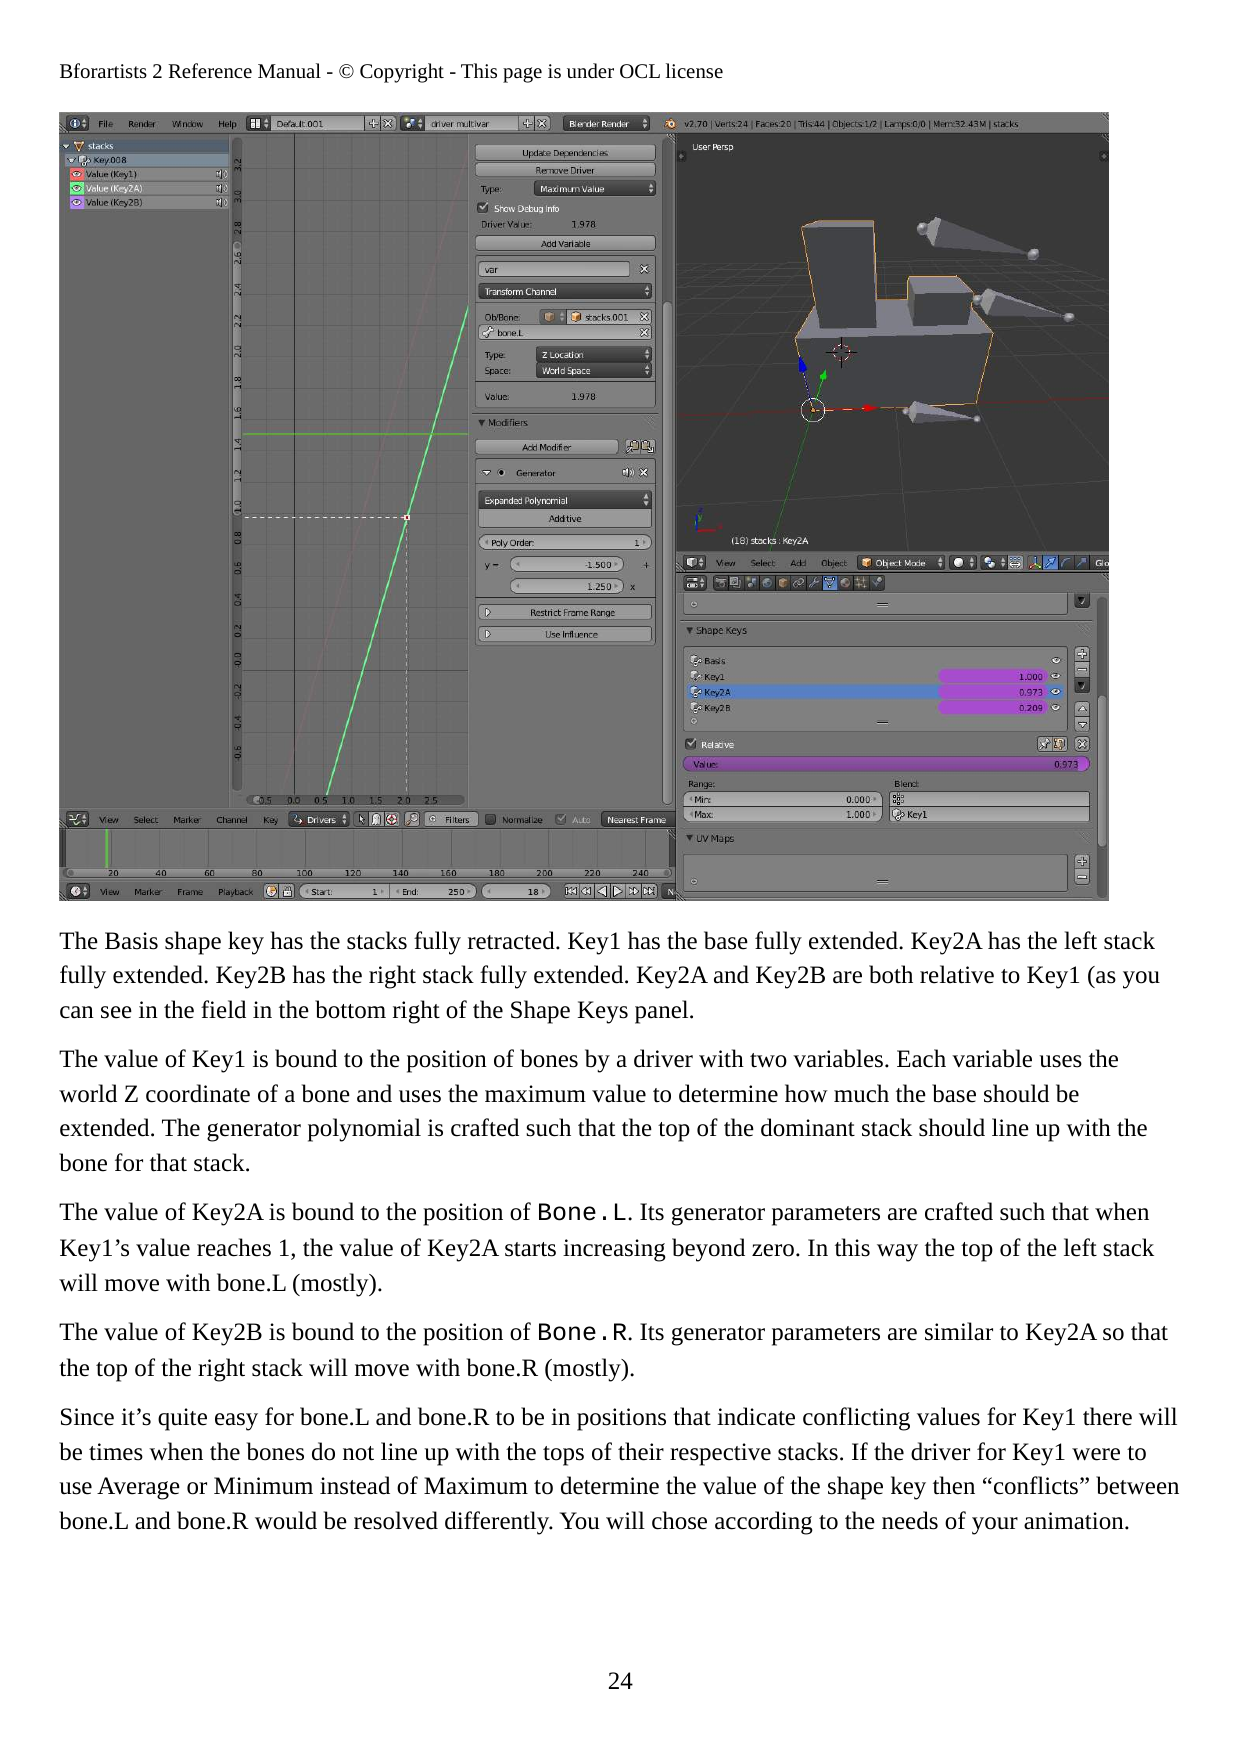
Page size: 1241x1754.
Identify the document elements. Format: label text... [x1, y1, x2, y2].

text Since it’s quite easy for bone.L and bone.R to be in positions that indicate conflicting values for Key1 there will be times when the bones do not line up with the tops of their respective stacks. If the driver for Key1 were to use Average or Minimum instead of Maximum to determine the value of the shape key then “conflicts” between bone.L and bone.R would be resolved differently. You will chose according to the needs of your animation. [59, 1402, 1181, 1534]
text The Basis shape key has the stacks fully retracted. Key1 has the base fully extended. Key2A has the left stack fully extended. Key2B has the right stack fully extended. Key2A and Key2B are both relative to Key1 (as you can see in the field in the bottom right of the Shape Keys panel. [59, 926, 1181, 1024]
text The value of Key1 is bound to the position of bones by a driver with two variables. Each variable uses the world Z coordinate of a bone and uses the maximum value to determine how much the base should be extended. The generator polynomial is crafted such that the top of the dominant stack should line up with the bone for that stack. [59, 1044, 1181, 1176]
text The value of Key2A is bound to the position of Bone.L. Its generator parameters are crafted such that when Key1’s value reaches 1, the value of Key2A starts increasing beyond zero. In this way the top of the left stack will move with bone.L (mostly). [59, 1197, 1181, 1296]
picture [59, 112, 1109, 901]
text The value of Key2B is bound to the position of Bone.R. Its generator parameters are similar to Key2A so that the top of the right stack will move with bone.R (mostly). [59, 1317, 1181, 1382]
